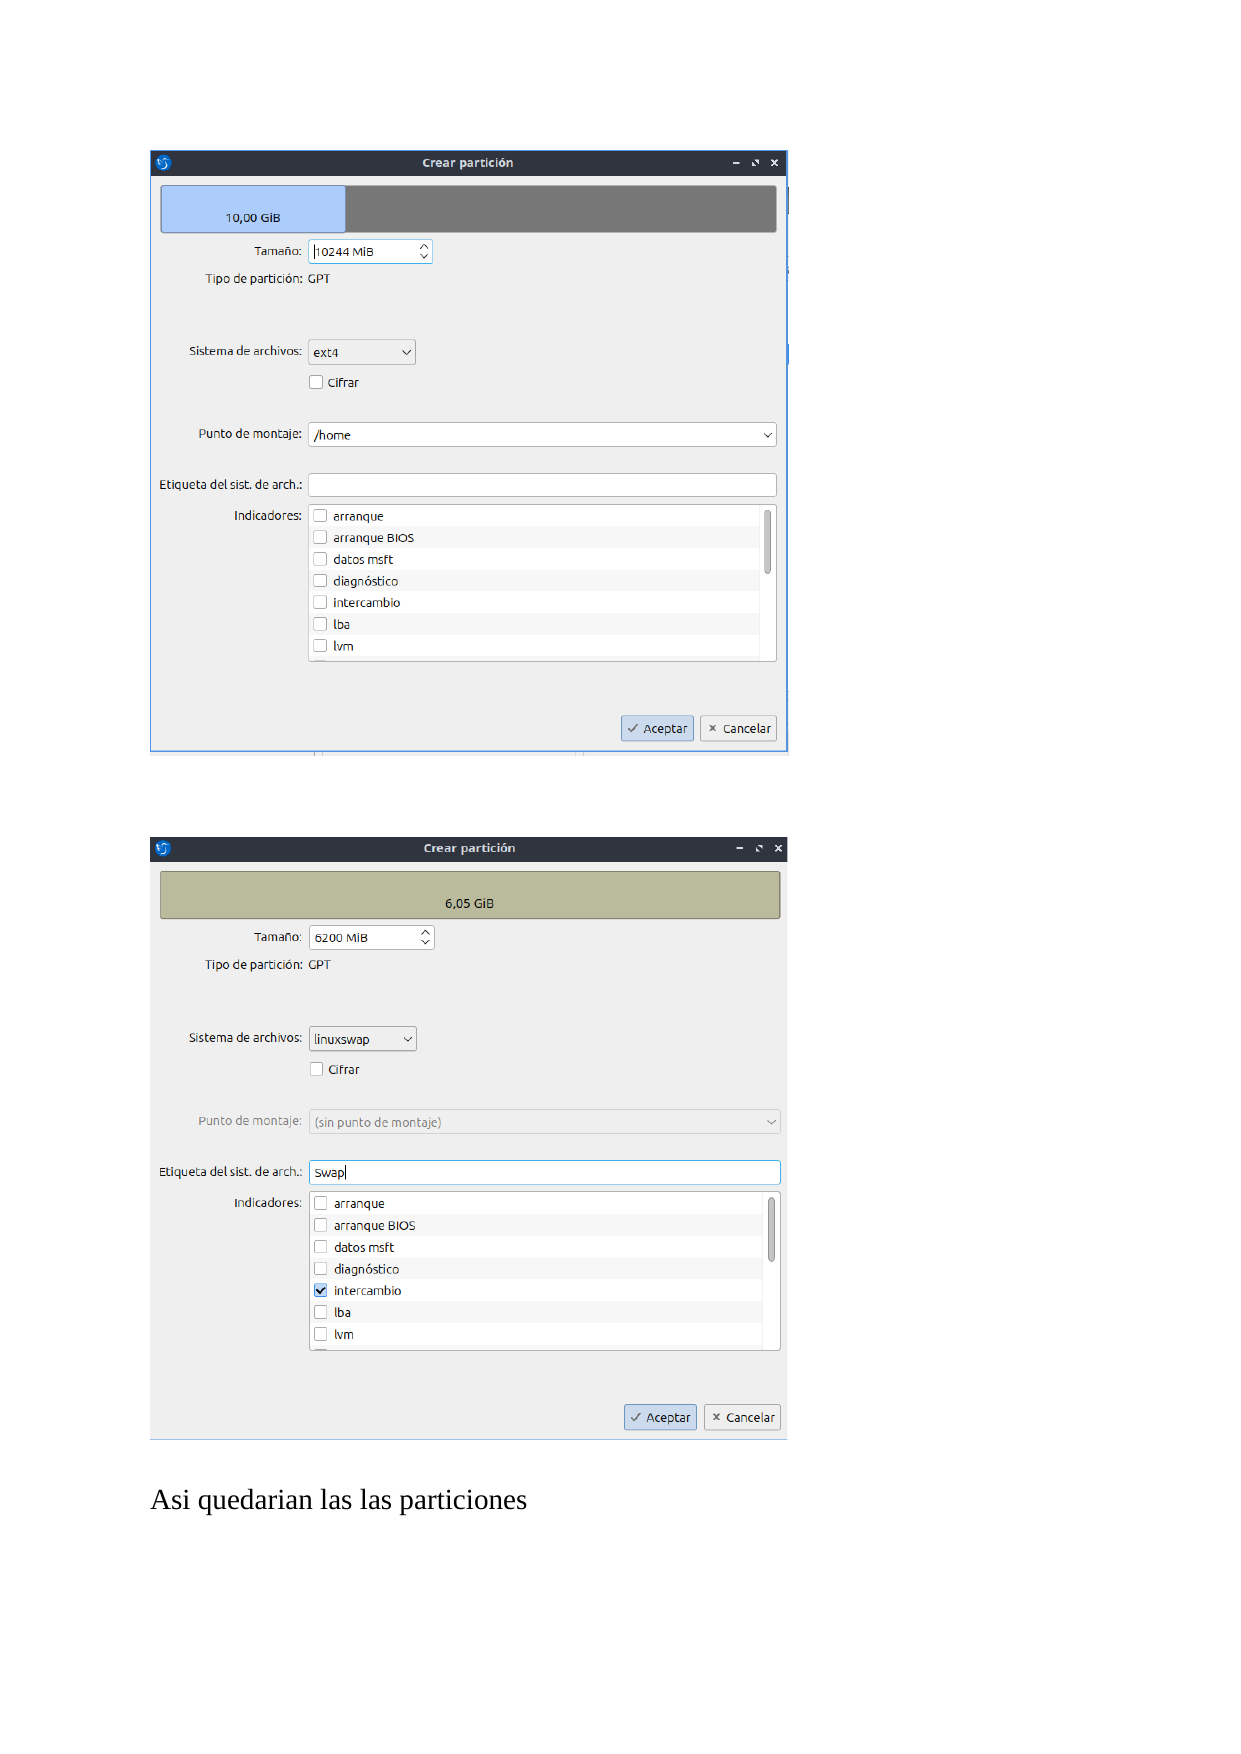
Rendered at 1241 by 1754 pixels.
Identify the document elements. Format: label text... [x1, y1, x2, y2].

picture [150, 150, 789, 756]
text Asi quedarian las las particiones [150, 1482, 1090, 1515]
picture [150, 837, 788, 1440]
